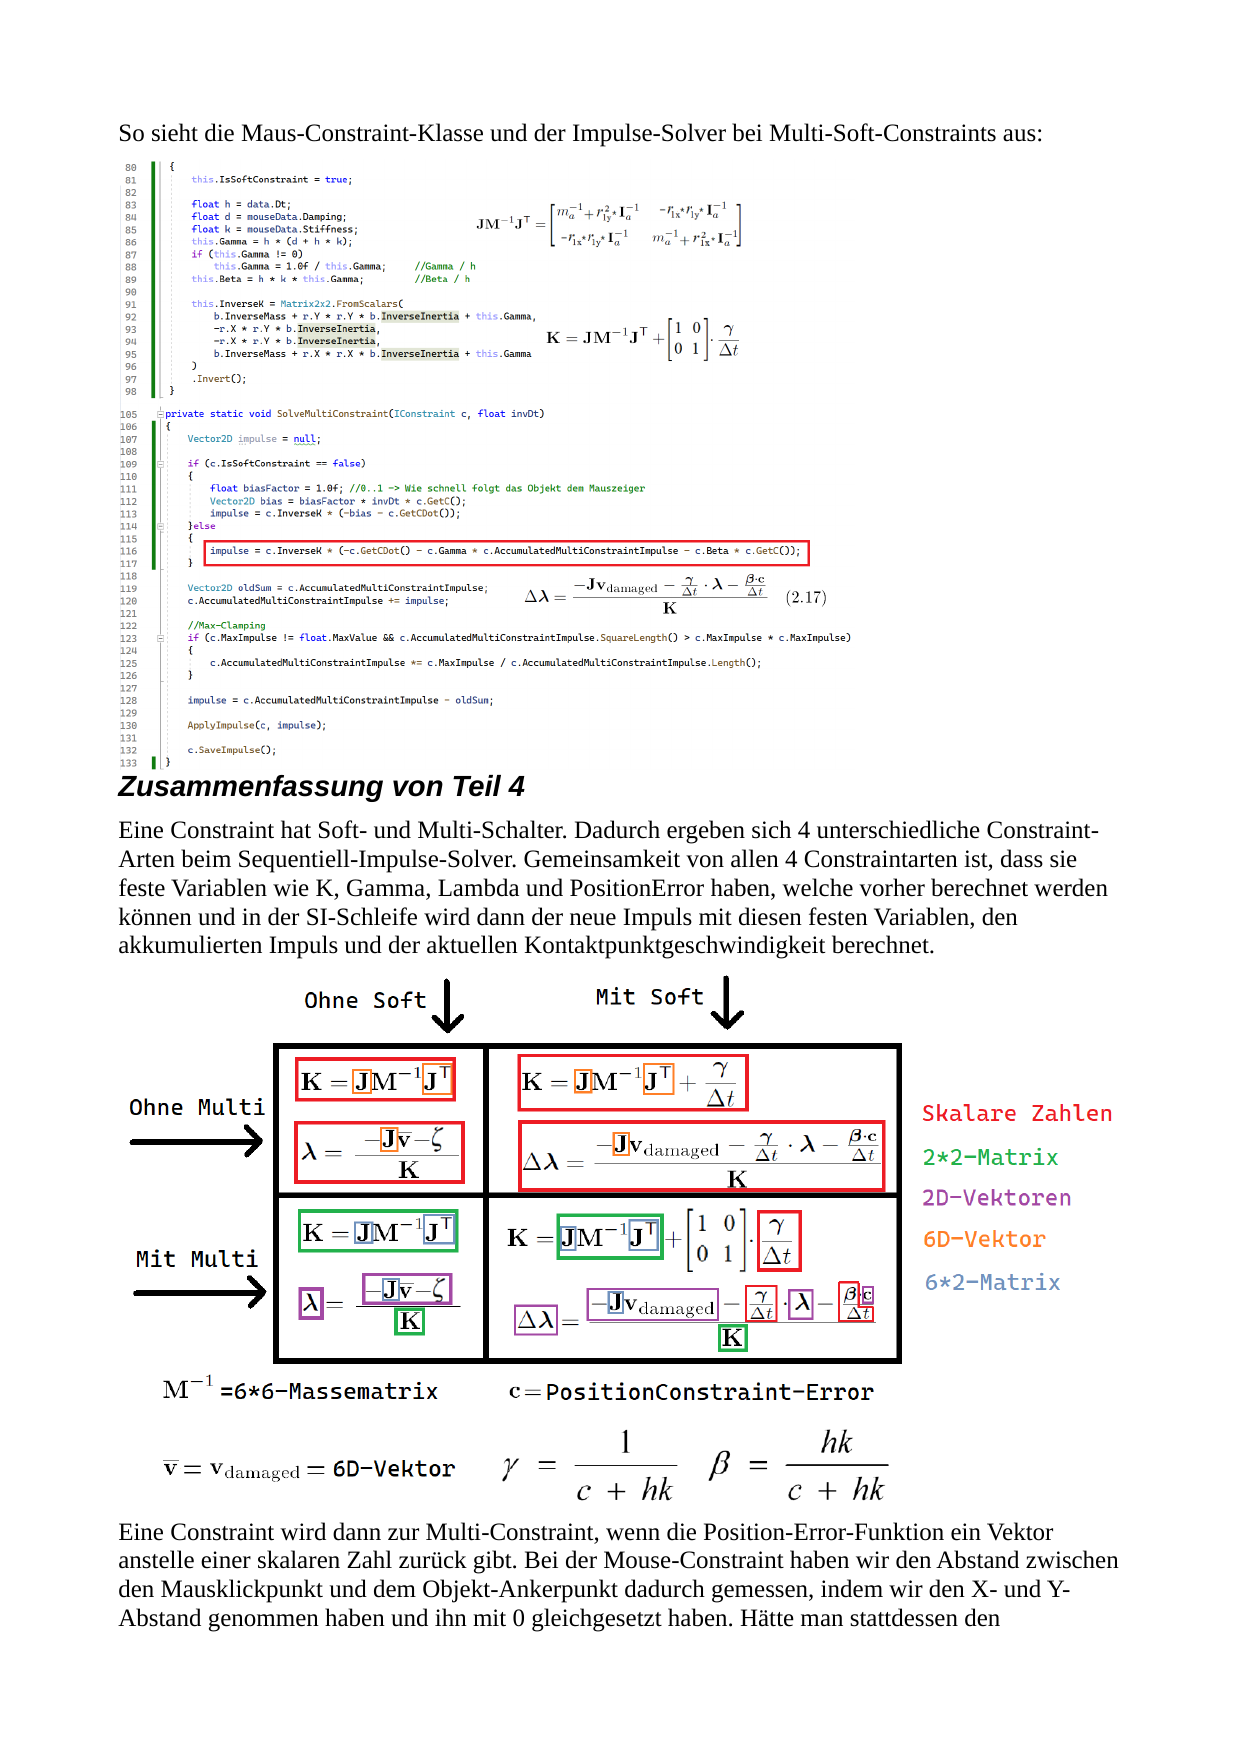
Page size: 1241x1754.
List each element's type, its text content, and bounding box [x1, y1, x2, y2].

text Eine Constraint wird dann zur Multi-Constraint, wenn die Position-Error-Funktion ein Vektor anstelle einer skalaren Zahl zurück gibt. Bei der Mouse-Constraint haben wir den Abstand zwischen den Mausklickpunkt und dem Objekt-Ankerpunkt dadurch gemessen, indem wir den X- und Y-Abstand genommen haben und ihn mit 0 gleichgesetzt haben. Hätte man stattdessen den [118, 1517, 1122, 1632]
text Eine Constraint hat Soft- und Multi-Schalter. Dadurch ergeben sich 4 unterschiedliche Constraint-Arten beim Sequentiell-Impulse-Solver. Gemeinsamkeit von allen 4 Constraintarten ist, dass sie feste Variablen wie K, Gamma, Lambda und PositionError haben, welche vorher berechnet werden können und in der SI-Schleife wird dann der neue Impuls mit diesen festen Variablen, den akkumulierten Impuls und der aktuellen Kontaktpunktgeschwindigkeit berechnet. [118, 816, 1122, 959]
subtitle Zusammenfassung von Teil 4 [118, 184, 1122, 803]
picture [118, 159, 855, 770]
text So sieht die Maus-Constraint-Klasse und der Impulse-Solver bei Multi-Soft-Constraints aus: [118, 118, 1122, 147]
